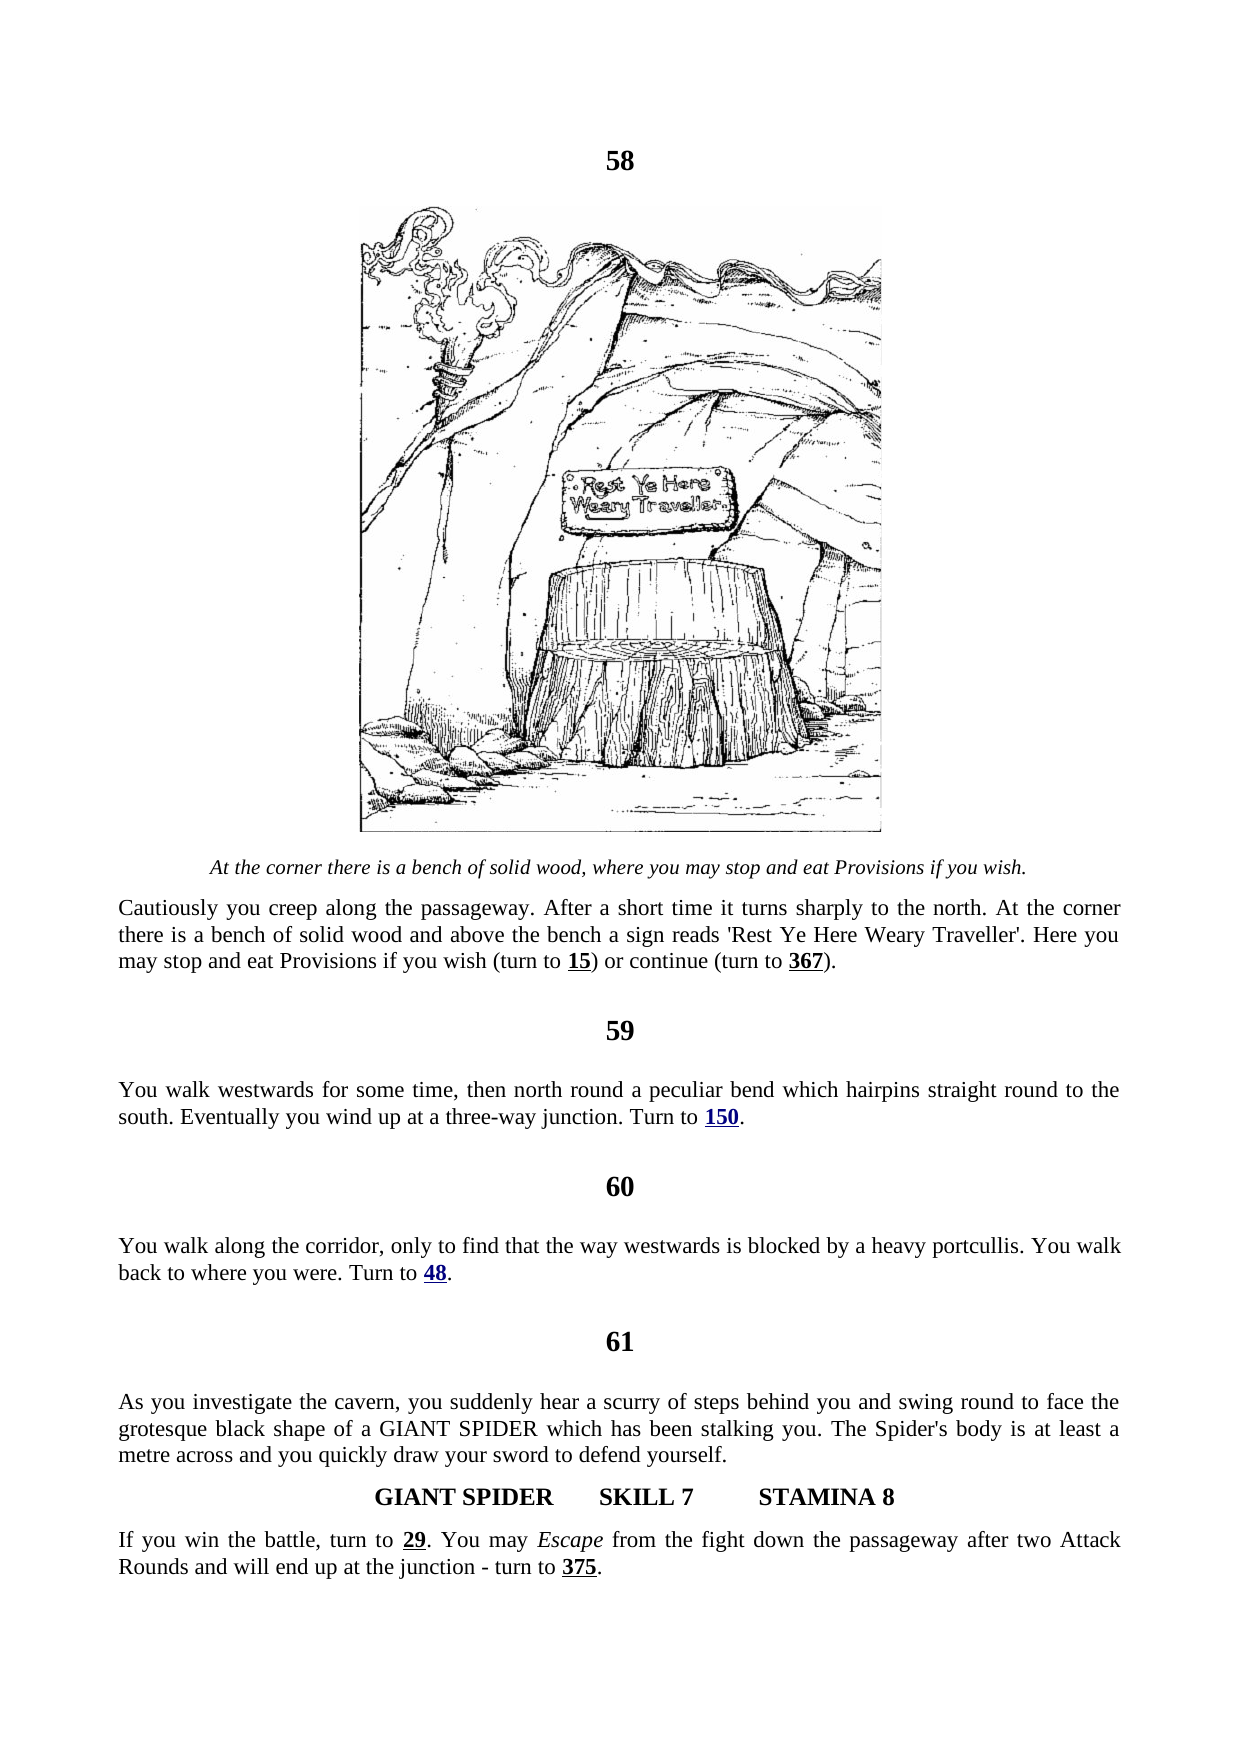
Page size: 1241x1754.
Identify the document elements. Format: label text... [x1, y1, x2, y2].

text You walk westwards for some time, then north round a peculiar bend which hairpins straight round to the south. Eventually you wind up at a three-way junction. Turn to 150. [118, 1076, 1122, 1129]
subtitle 58 [118, 143, 1122, 176]
text As you investigate the cavern, you suddenly hear a scurry of steps behind you and swing round to face the grotesque black shape of a GIANT SPIDER which has been stalking you. The Spider's body is at least a metre across and you quickly draw your sword to defend yourself. [118, 1388, 1122, 1467]
text You walk along the corridor, only to find that the way westwards is blocked by a heavy portcullis. You walk back to where you were. Turn to 48. [118, 1232, 1122, 1285]
text Cautiously you creep along the passageway. After a short time it turns sharply to the north. At the corner there is a bench of solid wood and above the bench a sign reads 'Rest Ye Here Weary Traveller'. Here you may stop and eat Provisions if you wish (turn to 15) or continue (turn to 367). [118, 894, 1122, 974]
subtitle 60 [118, 1169, 1122, 1203]
text GIANT SPIDER SKILL 7 STAMINA 8 [118, 1482, 1122, 1511]
text At the corner there is a bench of solid wood, where you may stop and eat Provisions if you wish. [118, 206, 1122, 879]
subtitle 61 [118, 1325, 1122, 1358]
text If you win the battle, turn to 29. You may Escape from the fight down the passageway after two Attack Rounds and will end up at the junction - turn to 375. [118, 1526, 1122, 1579]
subtitle 59 [118, 1013, 1122, 1047]
picture [359, 206, 882, 832]
